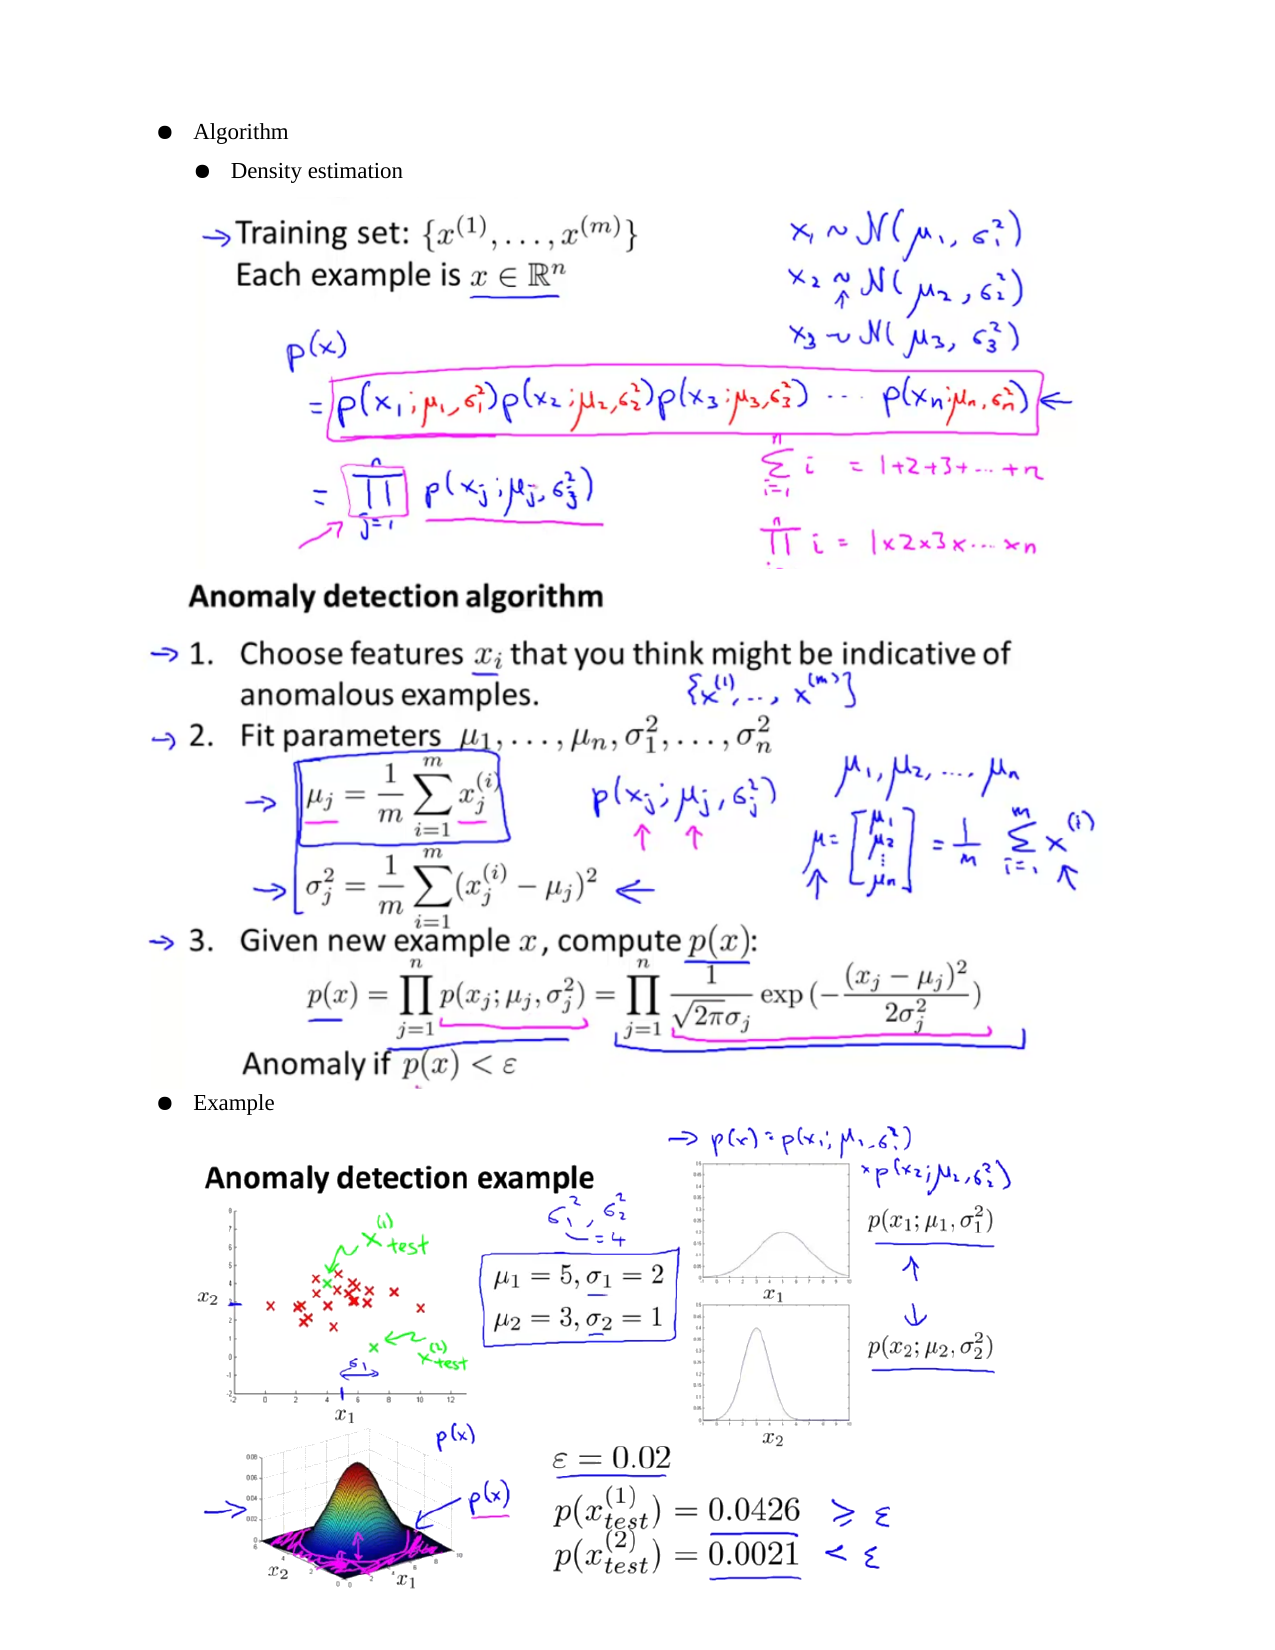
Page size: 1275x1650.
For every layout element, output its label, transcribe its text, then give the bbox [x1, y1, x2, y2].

picture [187, 1126, 1017, 1596]
picture [140, 197, 1104, 1089]
list Example [156, 197, 1157, 1115]
list Algorithm [156, 118, 1157, 144]
list Density estimation [193, 158, 1157, 184]
